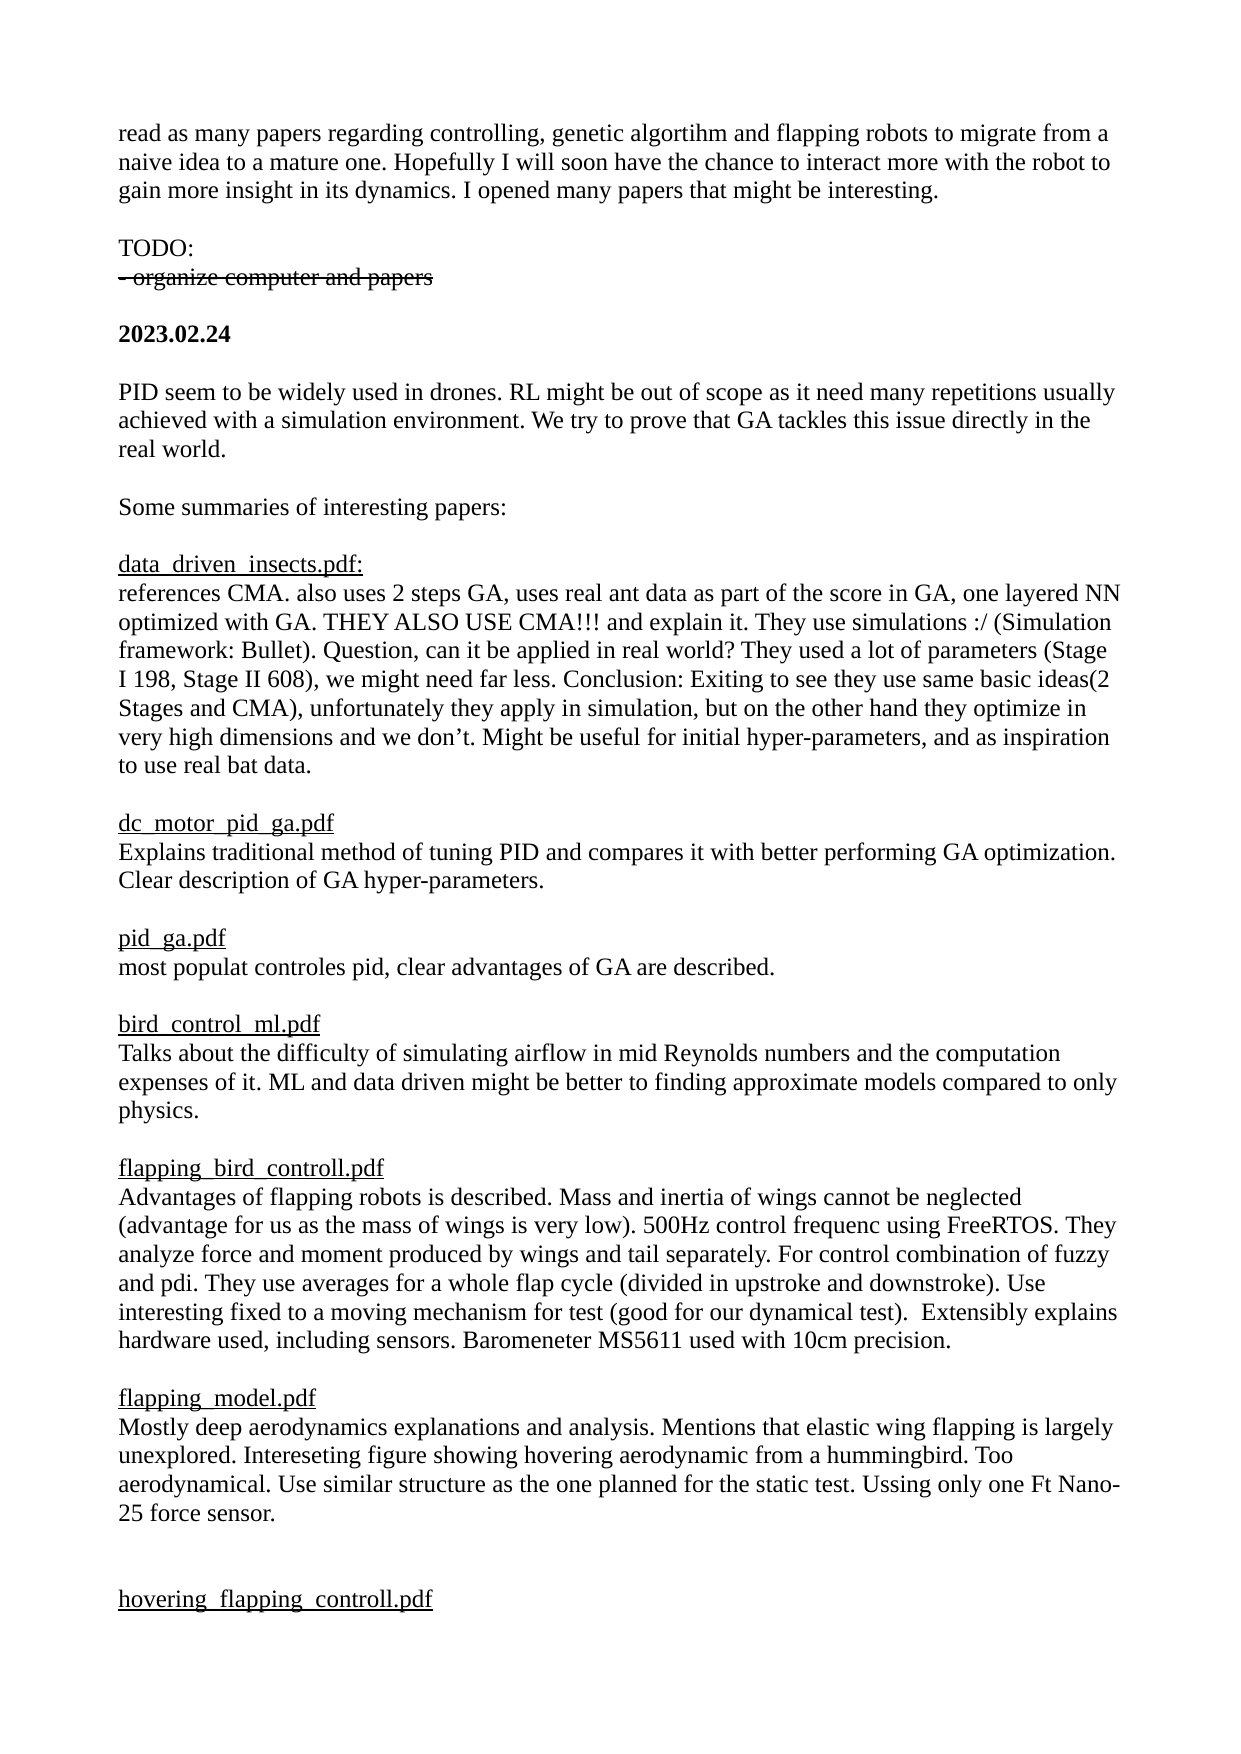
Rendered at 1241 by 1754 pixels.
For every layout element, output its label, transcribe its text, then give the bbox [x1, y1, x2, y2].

text hovering_flapping_controll.pdf [118, 1584, 1122, 1613]
text Advantages of flapping robots is described. Mass and inertia of wings cannot be neglected (advantage for us as the mass of wings is very low). 500Hz control frequenc using FreeRTOS. They analyze force and moment produced by wings and tail separately. For control combination of fuzzy and pdi. They use averages for a whole flap cycle (divided in upstroke and downstroke). Use interesting fixed to a moving mechanism for test (good for our dynamical test). Extensibly explains hardware used, including sensors. Baromeneter MS5611 used with 10cm precision. [118, 1182, 1122, 1354]
text flapping_bird_controll.pdf [118, 1153, 1122, 1182]
text Explains traditional method of tuning PID and compares it with better performing GA optimization. Clear description of GA hyper-parameters. [118, 837, 1122, 894]
text Talks about the difficulty of simulating airflow in mid Reynolds numbers and the computation expenses of it. ML and data driven might be better to finding approximate models compared to only physics. [118, 1038, 1122, 1124]
text read as many papers regarding controlling, genetic algortihm and flapping robots to migrate from a naive idea to a mature one. Hopefully I will soon have the chance to interact more with the robot to gain more insight in its dynamics. I opened many papers that might be interesting. [118, 118, 1122, 204]
text 2023.02.24 [118, 319, 1122, 348]
text bird_control_ml.pdf [118, 1009, 1122, 1038]
text data_driven_insects.pdf: [118, 549, 1122, 578]
text Some summaries of interesting papers: [118, 492, 1122, 521]
text TODO: [118, 233, 1122, 262]
text - organize computer and papers [118, 262, 1122, 291]
text Mostly deep aerodynamics explanations and analysis. Mentions that elastic wing flapping is largely unexplored. Intereseting figure showing hovering aerodynamic from a hummingbird. Too aerodynamical. Use similar structure as the one planned for the static test. Ussing only one Ft Nano-25 force sensor. [118, 1412, 1122, 1527]
text flapping_model.pdf [118, 1383, 1122, 1412]
text PID seem to be widely used in drones. RL might be out of scope as it need many repetitions usually achieved with a simulation environment. We try to prove that GA tackles this issue directly in the real world. [118, 377, 1122, 463]
text pid_ga.pdf [118, 923, 1122, 952]
text dc_motor_pid_ga.pdf [118, 808, 1122, 837]
text references CMA. also uses 2 steps GA, uses real ant data as part of the score in GA, one layered NN optimized with GA. THEY ALSO USE CMA!!! and explain it. They use simulations :/ (Simulation framework: Bullet). Question, can it be applied in real world? They used a lot of parameters (Stage I 198, Stage II 608), we might need far less. Conclusion: Exiting to see they use same basic ideas(2 Stages and CMA), unfortunately they apply in simulation, but on the other hand they optimize in very high dimensions and we don’t. Might be useful for initial hyper-parameters, and as inspiration to use real bat data. [118, 578, 1122, 779]
text most populat controles pid, clear advantages of GA are described. [118, 952, 1122, 981]
